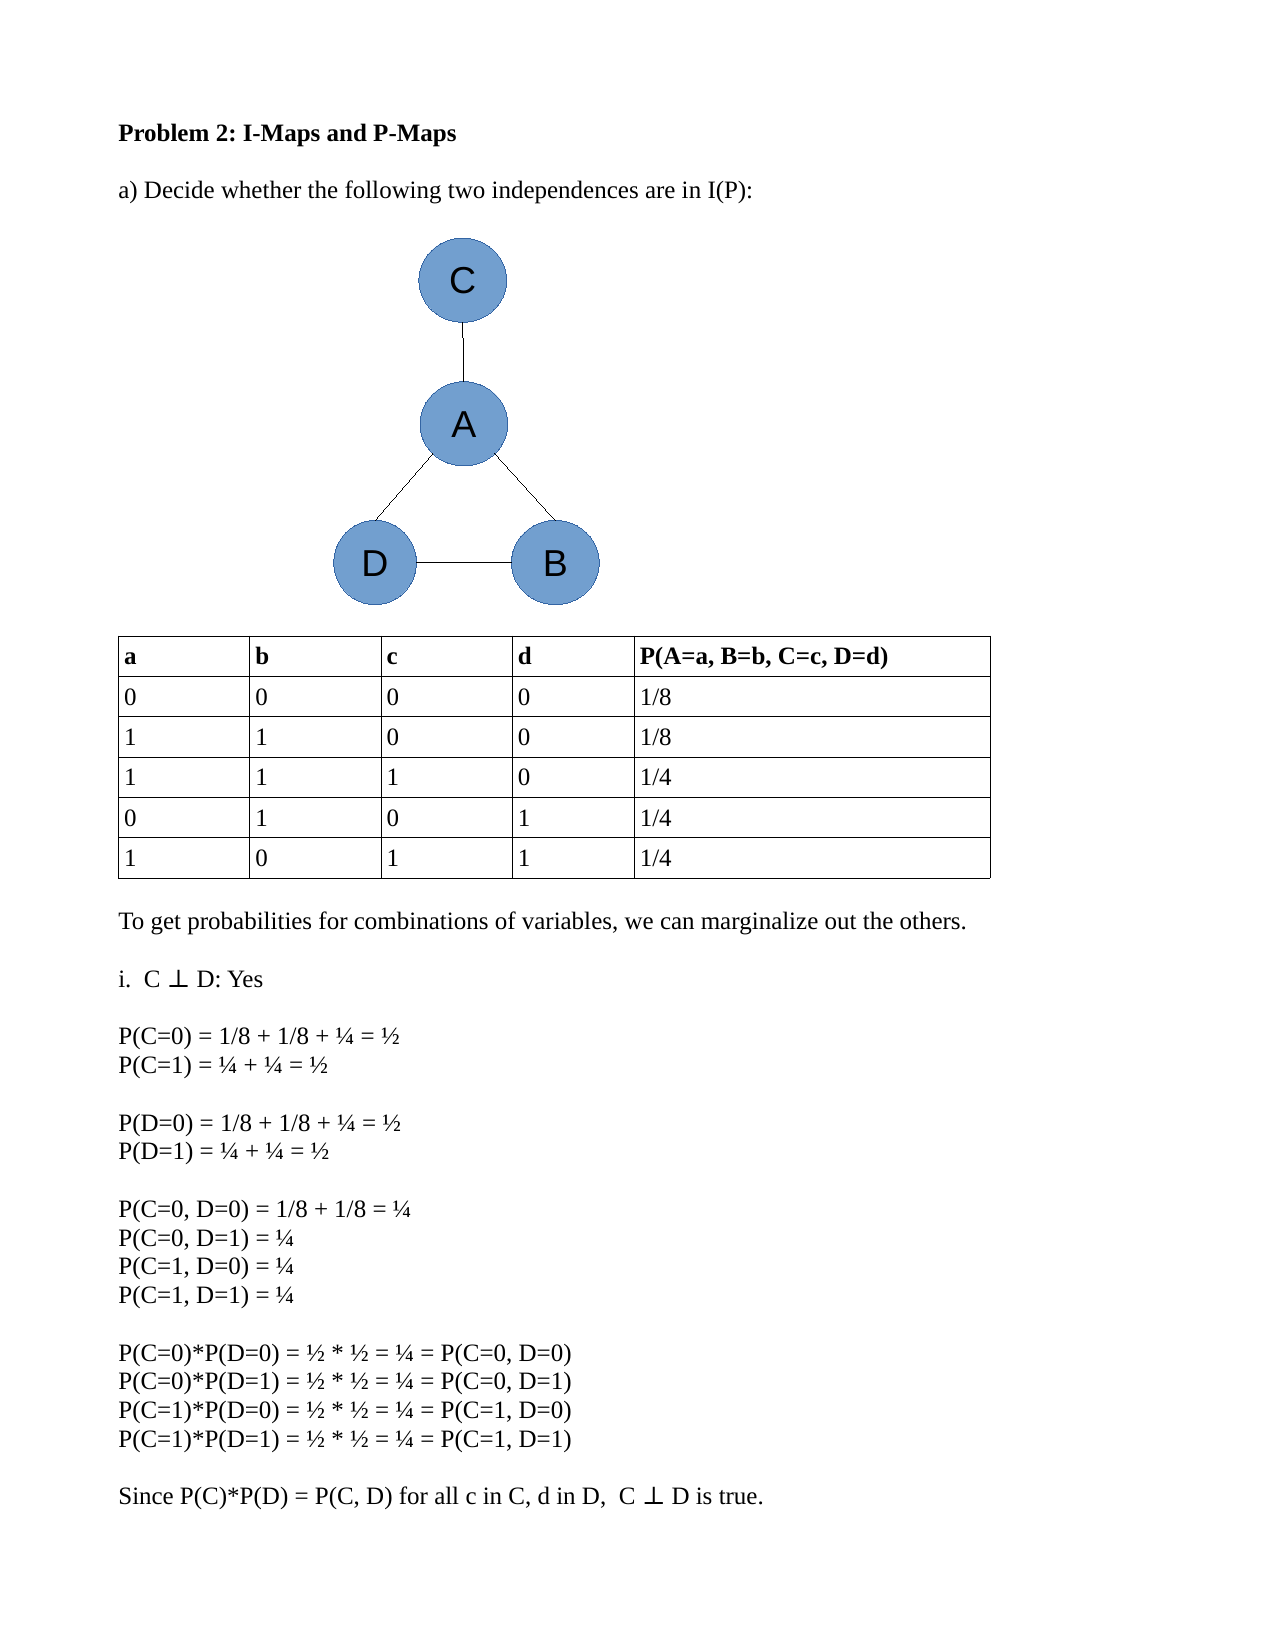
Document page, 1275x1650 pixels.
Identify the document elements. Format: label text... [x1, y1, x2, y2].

table_cell 0 [513, 677, 634, 716]
table_cell 1 [250, 798, 381, 837]
text P(C=1, D=0) = ¼ [118, 1251, 1157, 1280]
text P(C=1)*P(D=0) = ½ * ½ = ¼ = P(C=1, D=0) [118, 1395, 1157, 1424]
table_header P(A=a, B=b, C=c, D=d) [635, 637, 990, 676]
table_cell 0 [119, 798, 249, 837]
table_cell 1 [119, 717, 249, 757]
text Problem 2: I-Maps and P-Maps [118, 118, 1157, 147]
table_cell 0 [250, 677, 381, 716]
table_cell 0 [513, 717, 634, 757]
table_cell 1 [119, 758, 249, 797]
table_cell 1/8 [635, 717, 990, 757]
table_cell 1 [513, 798, 634, 837]
table_header a [119, 637, 249, 676]
text Since P(C)*P(D) = P(C, D) for all c in C, d in D, C ⊥ D is true. [118, 1481, 1157, 1510]
text P(C=1, D=1) = ¼ [118, 1280, 1157, 1309]
table_cell 1/4 [635, 798, 990, 837]
text P(C=0, D=0) = 1/8 + 1/8 = ¼ [118, 1194, 1157, 1223]
table_cell 1 [382, 838, 512, 877]
table_cell 0 [119, 677, 249, 716]
text P(C=1) = ¼ + ¼ = ½ [118, 1050, 1157, 1079]
table_cell 1/4 [635, 838, 990, 877]
text P(C=0, D=1) = ¼ [118, 1223, 1157, 1251]
text P(C=0) = 1/8 + 1/8 + ¼ = ½ [118, 1021, 1157, 1050]
table_cell 0 [382, 798, 512, 837]
text P(D=0) = 1/8 + 1/8 + ¼ = ½ P(D=1) = ¼ + ¼ = ½ [118, 1108, 1157, 1165]
table_cell 0 [250, 838, 381, 877]
table_cell 1 [250, 717, 381, 757]
table_header d [513, 637, 634, 676]
table_header b [250, 637, 381, 676]
table_cell 1 [513, 838, 634, 877]
table_cell 1/8 [635, 677, 990, 716]
table_cell 1/4 [635, 758, 990, 797]
table_cell 0 [382, 717, 512, 757]
table_cell 1 [119, 838, 249, 877]
table_cell 1 [382, 758, 512, 797]
text P(C=0)*P(D=1) = ½ * ½ = ¼ = P(C=0, D=1) [118, 1366, 1157, 1395]
text i. C ⊥ D: Yes [118, 964, 1157, 993]
text P(C=0)*P(D=0) = ½ * ½ = ¼ = P(C=0, D=0) [118, 1338, 1157, 1366]
text P(C=1)*P(D=1) = ½ * ½ = ¼ = P(C=1, D=1) [118, 1424, 1157, 1453]
table_cell 0 [382, 677, 512, 716]
table_header c [382, 637, 512, 676]
table_cell 1 [250, 758, 381, 797]
text To get probabilities for combinations of variables, we can marginalize out the others. [118, 906, 1157, 935]
table_cell 0 [513, 758, 634, 797]
text a) Decide whether the following two independences are in I(P): [118, 176, 1157, 204]
